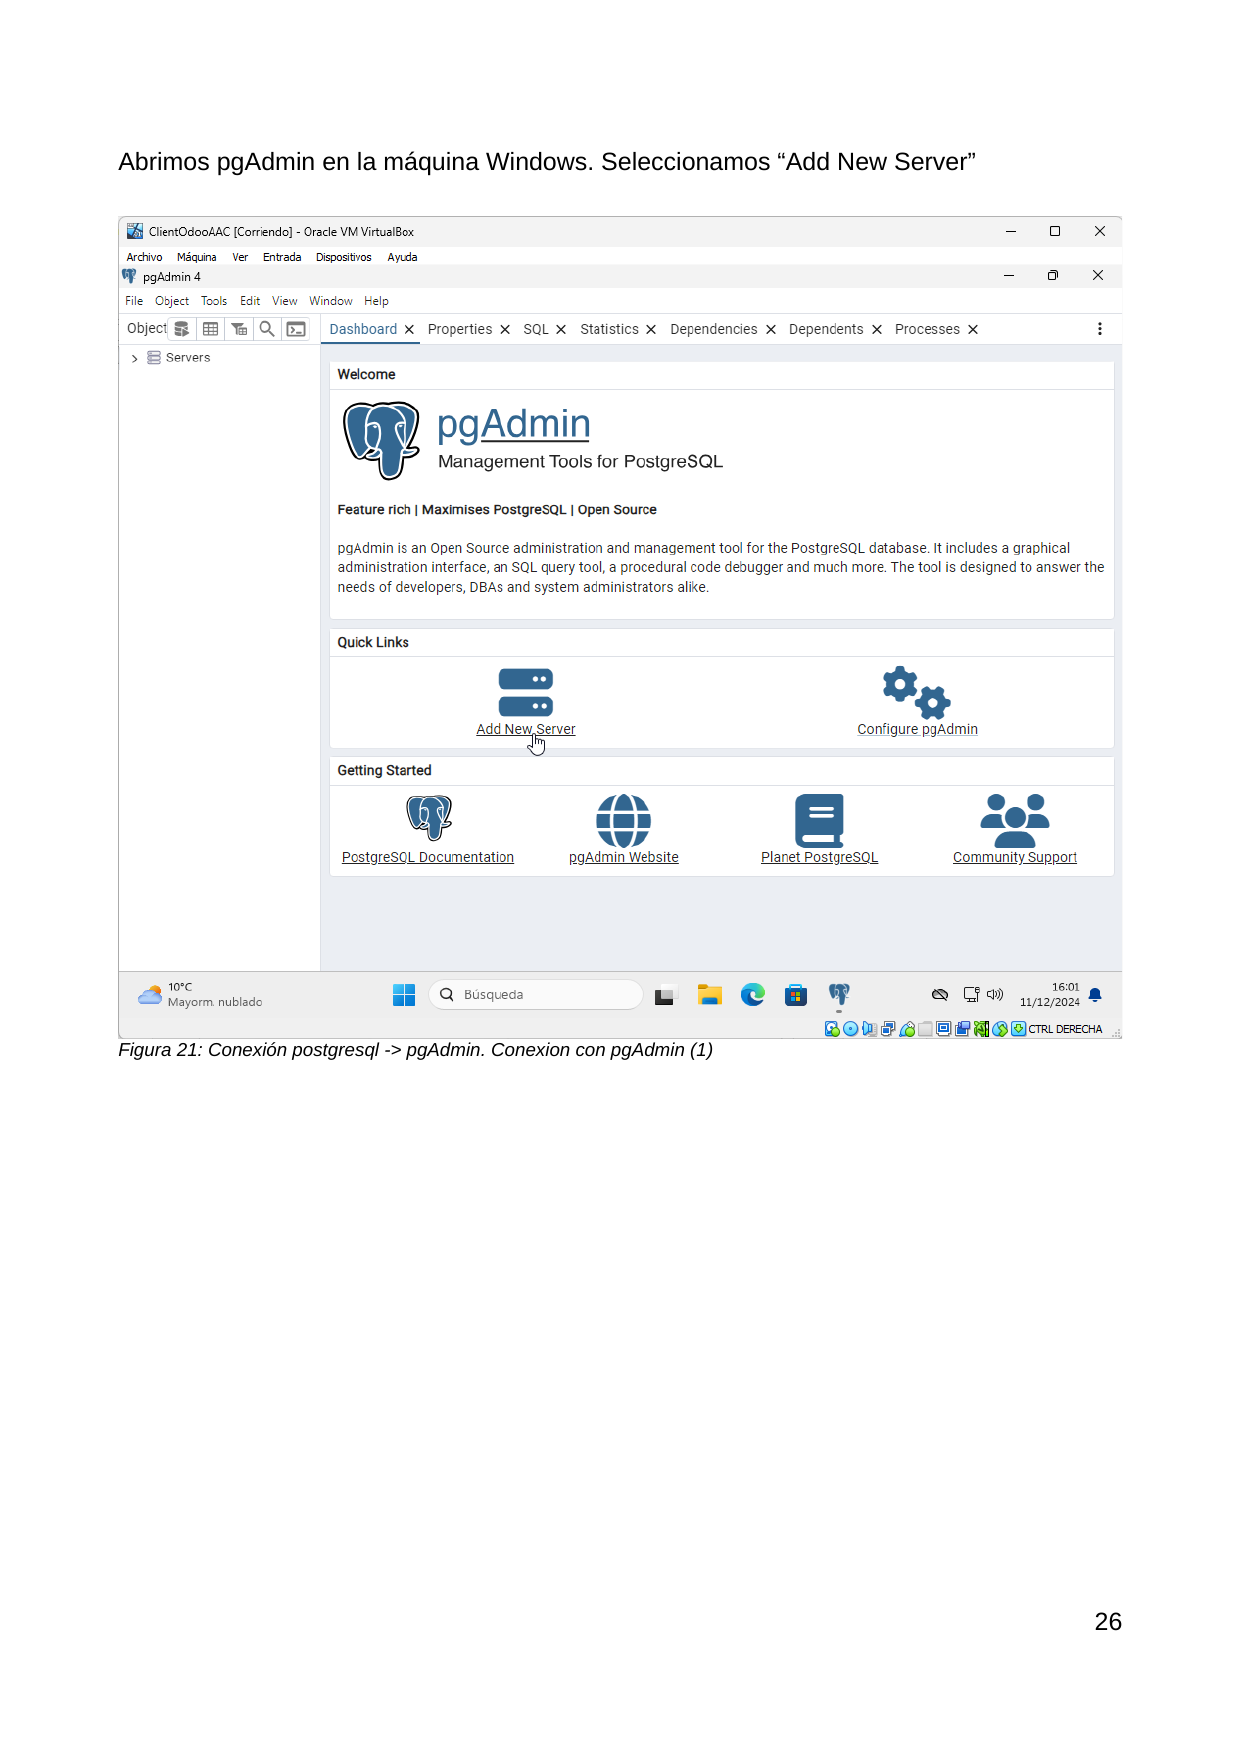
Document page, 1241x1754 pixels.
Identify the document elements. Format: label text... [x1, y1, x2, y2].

picture [118, 216, 1123, 1039]
text Figura 21: Conexión postgresql -> pgAdmin. Conexion con pgAdmin (1) [118, 1039, 1122, 1060]
text Abrimos pgAdmin en la máquina Windows. Seleccionamos “Add New Server” [118, 147, 1122, 176]
